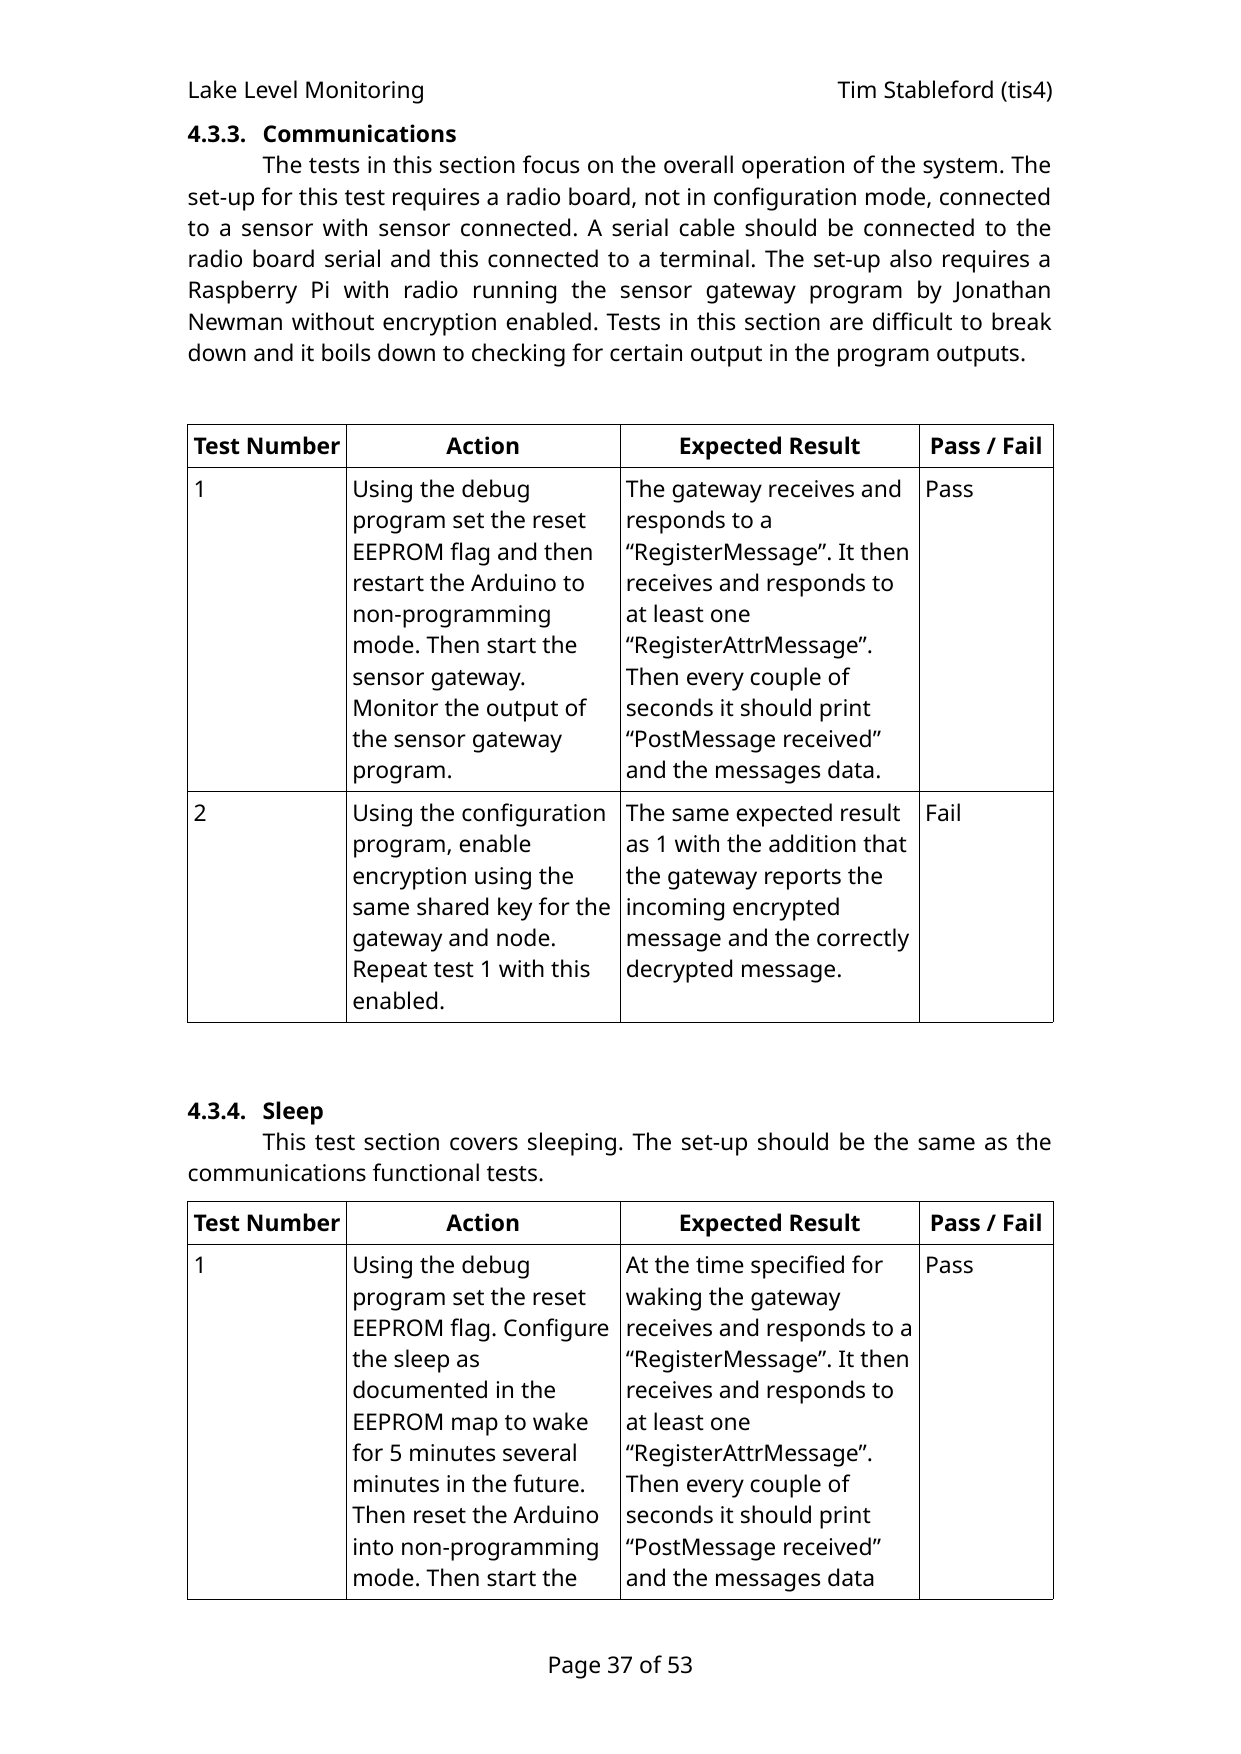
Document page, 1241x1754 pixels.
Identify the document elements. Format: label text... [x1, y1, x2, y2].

table_cell Pass [920, 468, 1053, 791]
text This test section covers sleeping. The set-up should be the same as the communications functional tests. [187, 1126, 1053, 1188]
table_header Expected Result [621, 1202, 919, 1244]
table_cell Using the debug program set the reset EEPROM flag and then restart the Arduino to non-programming mode. Then start the sensor gateway. Monitor the output of the sensor gateway program. [347, 468, 620, 791]
table_header Test Number [188, 425, 346, 467]
table_cell 2 [188, 792, 346, 1022]
table_cell The gateway receives and responds to a “RegisterMessage”. It then receives and responds to at least one “RegisterAttrMessage”. Then every couple of seconds it should print “PostMessage received” and the messages data. [621, 468, 919, 791]
table_cell Using the configuration program, enable encryption using the same shared key for the gateway and node. Repeat test 1 with this enabled. [347, 792, 620, 1022]
table_cell 1 [188, 1245, 346, 1599]
table_header Action [347, 1202, 620, 1244]
subtitle Sleep [187, 1094, 1053, 1126]
table_header Test Number [188, 1202, 346, 1244]
table_cell At the time specified for waking the gateway receives and responds to a “RegisterMessage”. It then receives and responds to at least one “RegisterAttrMessage”. Then every couple of seconds it should print “PostMessage received” and the messages data [621, 1245, 919, 1599]
table_cell Using the debug program set the reset EEPROM flag. Configure the sleep as documented in the EEPROM map to wake for 5 minutes several minutes in the future. Then reset the Arduino into non-programming mode. Then start the [347, 1245, 620, 1599]
table_header Expected Result [621, 425, 919, 467]
table_cell The same expected result as 1 with the addition that the gateway reports the incoming encrypted message and the correctly decrypted message. [621, 792, 919, 1022]
text The tests in this section focus on the overall operation of the system. The set-up for this test requires a radio board, not in configuration mode, connected to a sensor with sensor connected. A serial cable should be connected to the radio board serial and this connected to a terminal. The set-up also requires a Raspberry Pi with radio running the sensor gateway program by Jonathan Newman without encryption enabled. Tests in this section are difficult to break down and it boils down to checking for certain output in the program outputs. [187, 149, 1053, 368]
subtitle Communications [187, 118, 1053, 149]
table_header Pass / Fail [920, 1202, 1053, 1244]
table_cell Pass [920, 1245, 1053, 1599]
table_cell Fail [920, 792, 1053, 1022]
table_header Action [347, 425, 620, 467]
table_cell 1 [188, 468, 346, 791]
table_header Pass / Fail [920, 425, 1053, 467]
